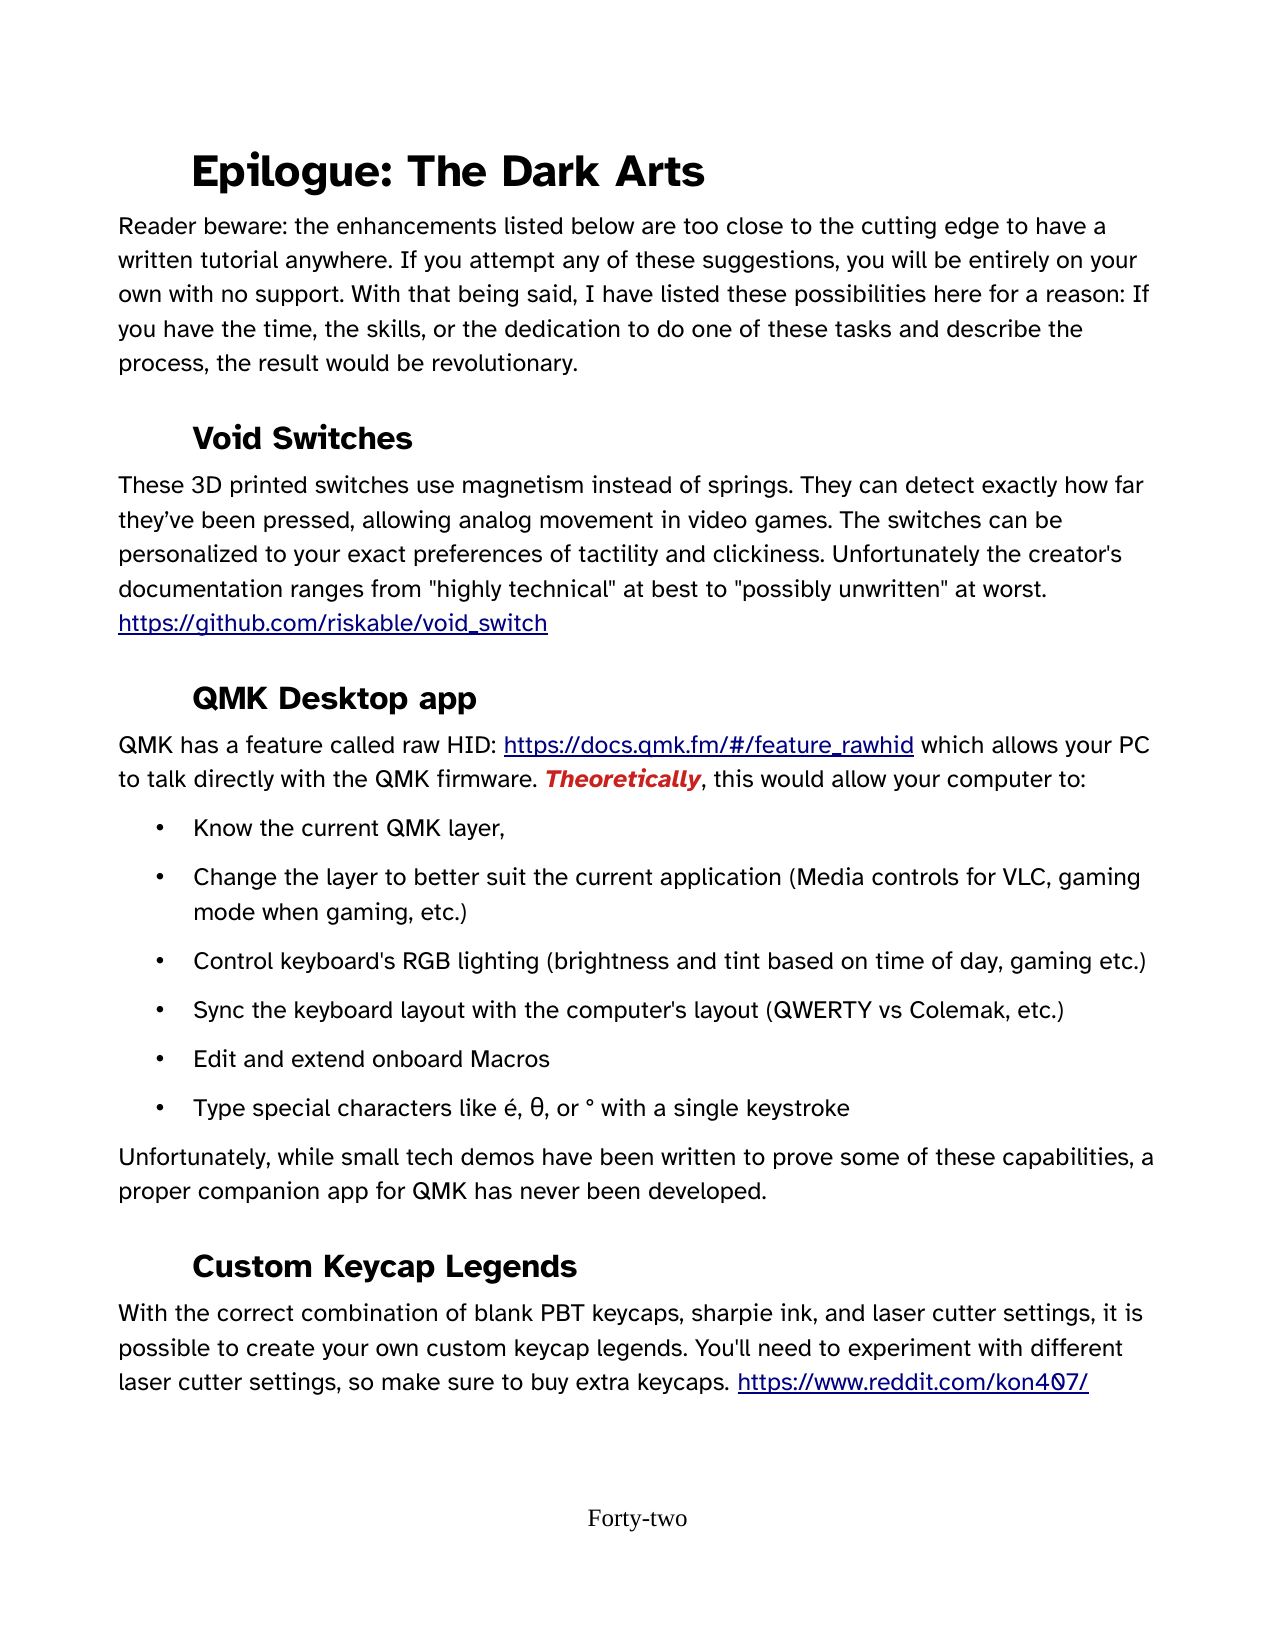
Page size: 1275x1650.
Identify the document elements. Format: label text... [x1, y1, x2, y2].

list Control keyboard's RGB lighting (brightness and tint based on time of day, gaming etc.) [156, 946, 1157, 975]
subtitle Void Switches [118, 418, 1157, 458]
list Know the current QMK layer, [156, 813, 1157, 843]
text Unfortunately, while small tech demos have been written to prove some of these capabilities, a proper companion app for QMK has never been developed. [118, 1141, 1157, 1206]
list Edit and extend onboard Macros [156, 1043, 1157, 1073]
text With the correct combination of blank PBT keycaps, sharpie ink, and laser cutter settings, it is possible to create your own custom keycap legends. You'll need to experiment with different laser cutter settings, so make sure to buy extra keycaps. https://www.reddit.com/kon407/ [118, 1298, 1157, 1397]
subtitle Epilogue: The Dark Arts [118, 143, 1157, 198]
list Type special characters like é, θ, or ° with a single keystroke [156, 1092, 1157, 1122]
list Sync the keyboard layout with the computer's layout (QWERTY vs Colemak, etc.) [156, 994, 1157, 1024]
subtitle QMK Desktop app [118, 677, 1157, 717]
text Reader beware: the enhancements listed below are too close to the cutting edge to have a written tutorial anywhere. If you attempt any of these suggestions, you will be entirely on your own with no support. With that being said, I have listed these possibilities here for a reason: If you have the time, the skills, or the dedication to do one of these tasks and describe the process, the result would be revolutionary. [118, 211, 1157, 378]
text These 3D printed switches use magnetism instead of springs. They can detect exactly how far they’ve been pressed, allowing analog movement in video games. The switches can be personalized to your exact preferences of tactility and clickiness. Unfortunately the creator's documentation ranges from "highly technical" at best to "possibly unwritten" at worst. https://github.com/riskable/void_switch [118, 470, 1157, 638]
text QMK has a feature called raw HID: https://docs.qmk.fm/#/feature_rawhid which allows your PC to talk directly with the QMK firmware. Theoretically, this would allow your computer to: [118, 730, 1157, 794]
list Change the layer to better suit the current application (Media controls for VLC, gaming mode when gaming, etc.) [156, 862, 1157, 926]
subtitle Custom Keycap Legends [118, 1246, 1157, 1285]
